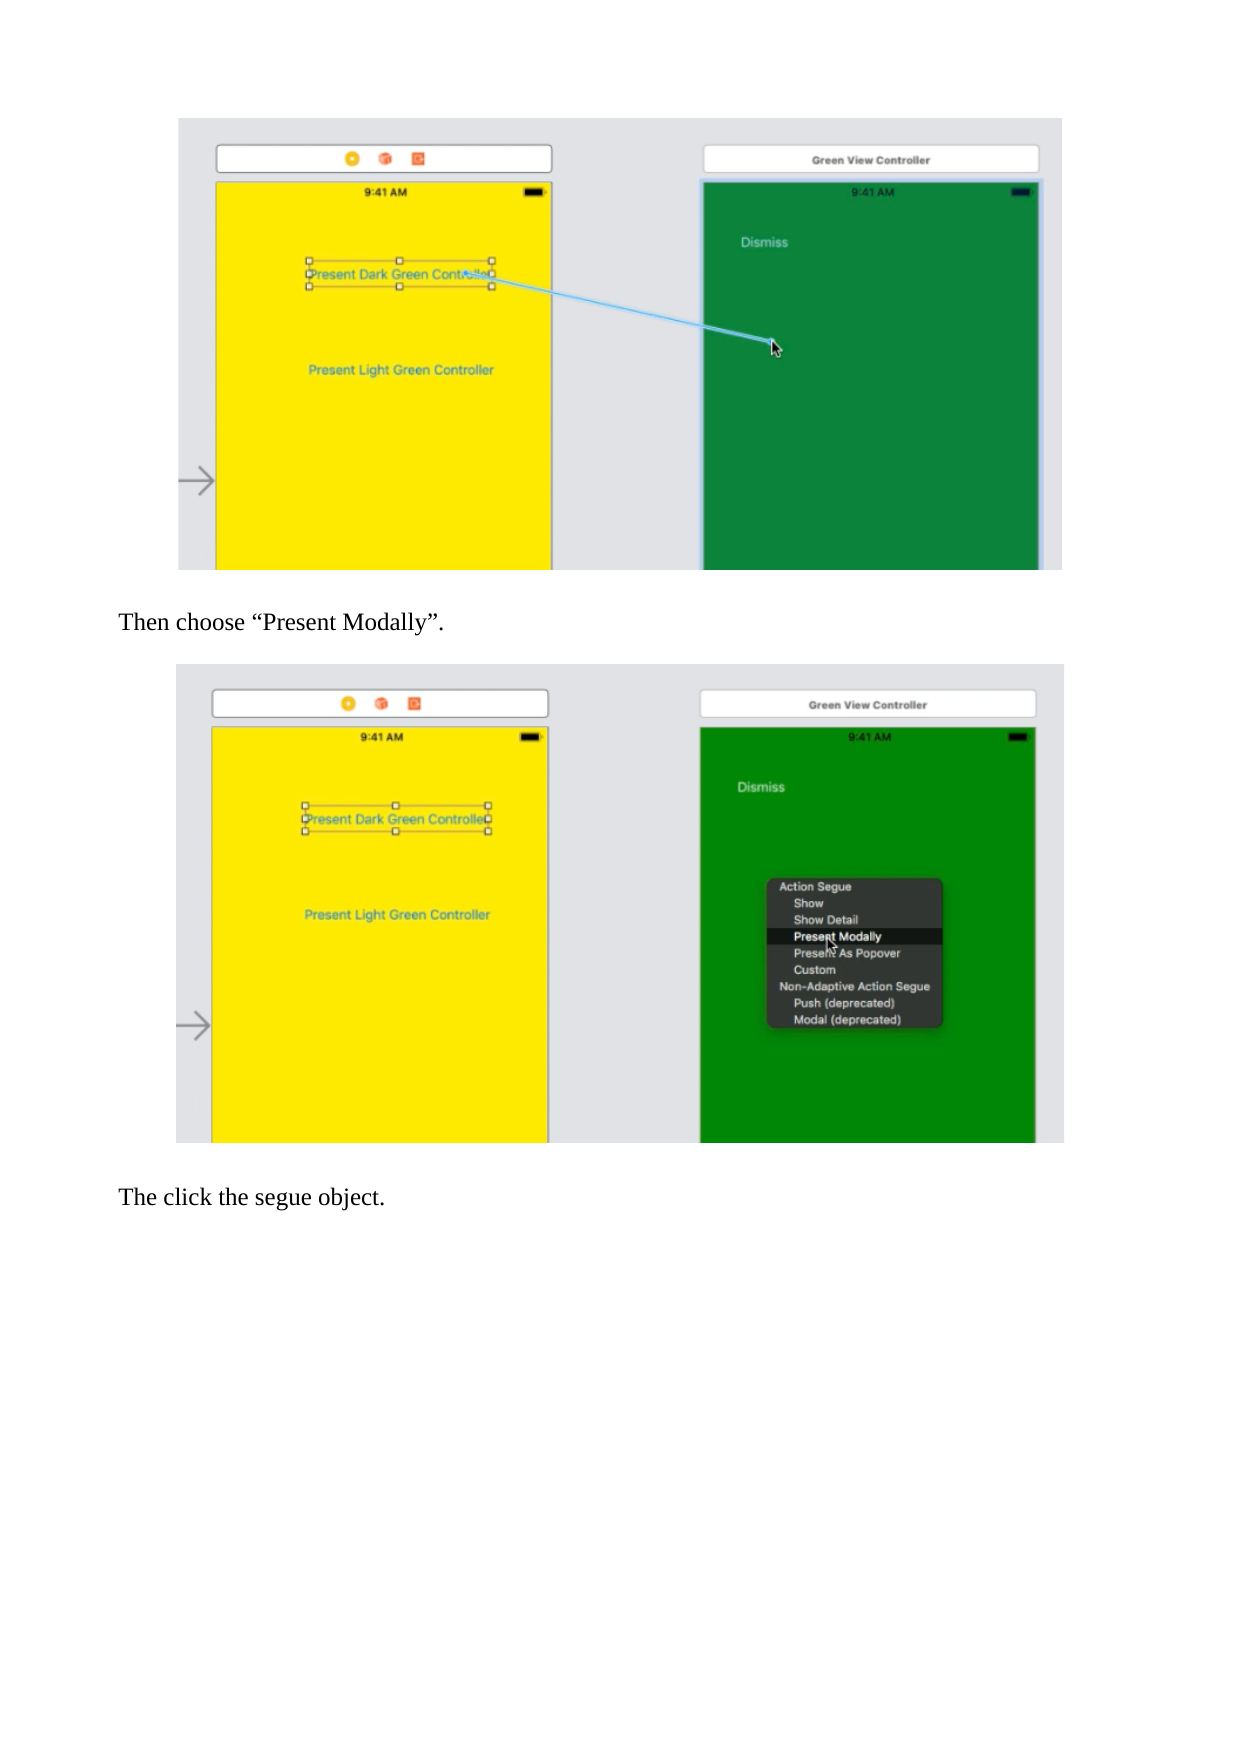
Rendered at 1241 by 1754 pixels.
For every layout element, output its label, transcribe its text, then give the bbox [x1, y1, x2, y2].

text The click the segue object. [118, 1182, 1122, 1211]
picture [178, 118, 1062, 570]
picture [176, 664, 1065, 1143]
text Then choose “Present Modally”. [118, 607, 1122, 636]
